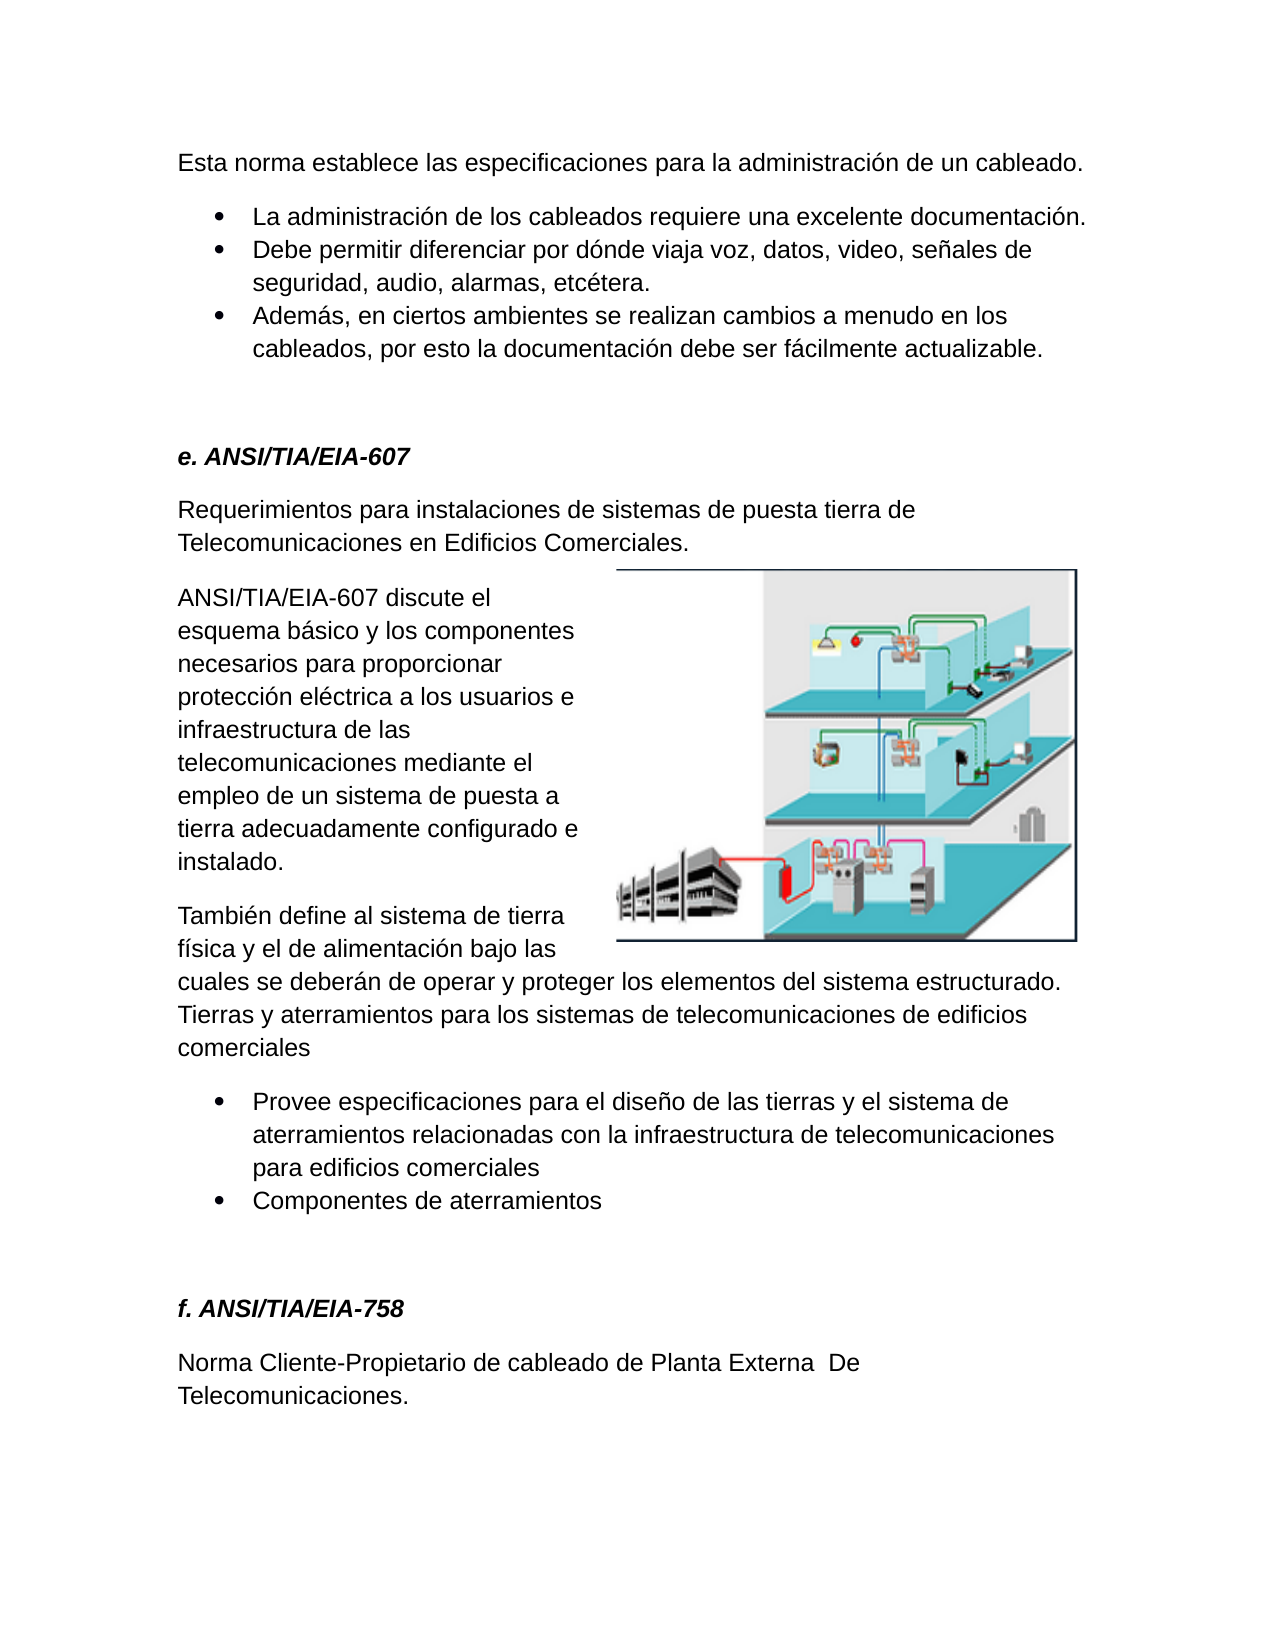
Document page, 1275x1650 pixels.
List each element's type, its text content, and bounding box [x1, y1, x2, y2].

text También define al sistema de tierra física y el de alimentación bajo las cuales se deberán de operar y proteger los elementos del sistema estructurado. Tierras y aterramientos para los sistemas de telecomunicaciones de edificios comerciales [177, 901, 1098, 1062]
list Además, en ciertos ambientes se realizan cambios a menudo en los cableados, por esto la documentación debe ser fácilmente actualizable. [215, 301, 1098, 363]
text Norma Cliente-Propietario de cableado de Planta Externa De Telecomunicaciones. [177, 1348, 1098, 1409]
list La administración de los cableados requiere una excelente documentación. [215, 201, 1098, 230]
picture [616, 569, 1078, 942]
text [1078, 583, 1098, 876]
list Debe permitir diferenciar por dónde viaja voz, datos, video, señales de seguridad, audio, alarmas, etcétera. [215, 234, 1098, 296]
list Componentes de aterramientos [215, 1186, 1098, 1215]
text ANSI/TIA/EIA-607 discute el esquema básico y los componentes necesarios para proporcionar protección eléctrica a los usuarios e infraestructura de las telecomunicaciones mediante el empleo de un sistema de puesta a tierra adecuadamente configurado e instalado. [177, 583, 616, 876]
text Esta norma establece las especificaciones para la administración de un cableado. [177, 148, 1098, 176]
text Requerimientos para instalaciones de sistemas de puesta tierra de Telecomunicaciones en Edificios Comerciales. [177, 495, 1098, 558]
text e. ANSI/TIA/EIA-607 [177, 442, 1098, 470]
text f. ANSI/TIA/EIA-758 [177, 1294, 1098, 1322]
list Provee especificaciones para el diseño de las tierras y el sistema de aterramientos relacionadas con la infraestructura de telecomunicaciones para edificios comerciales [215, 1087, 1098, 1182]
